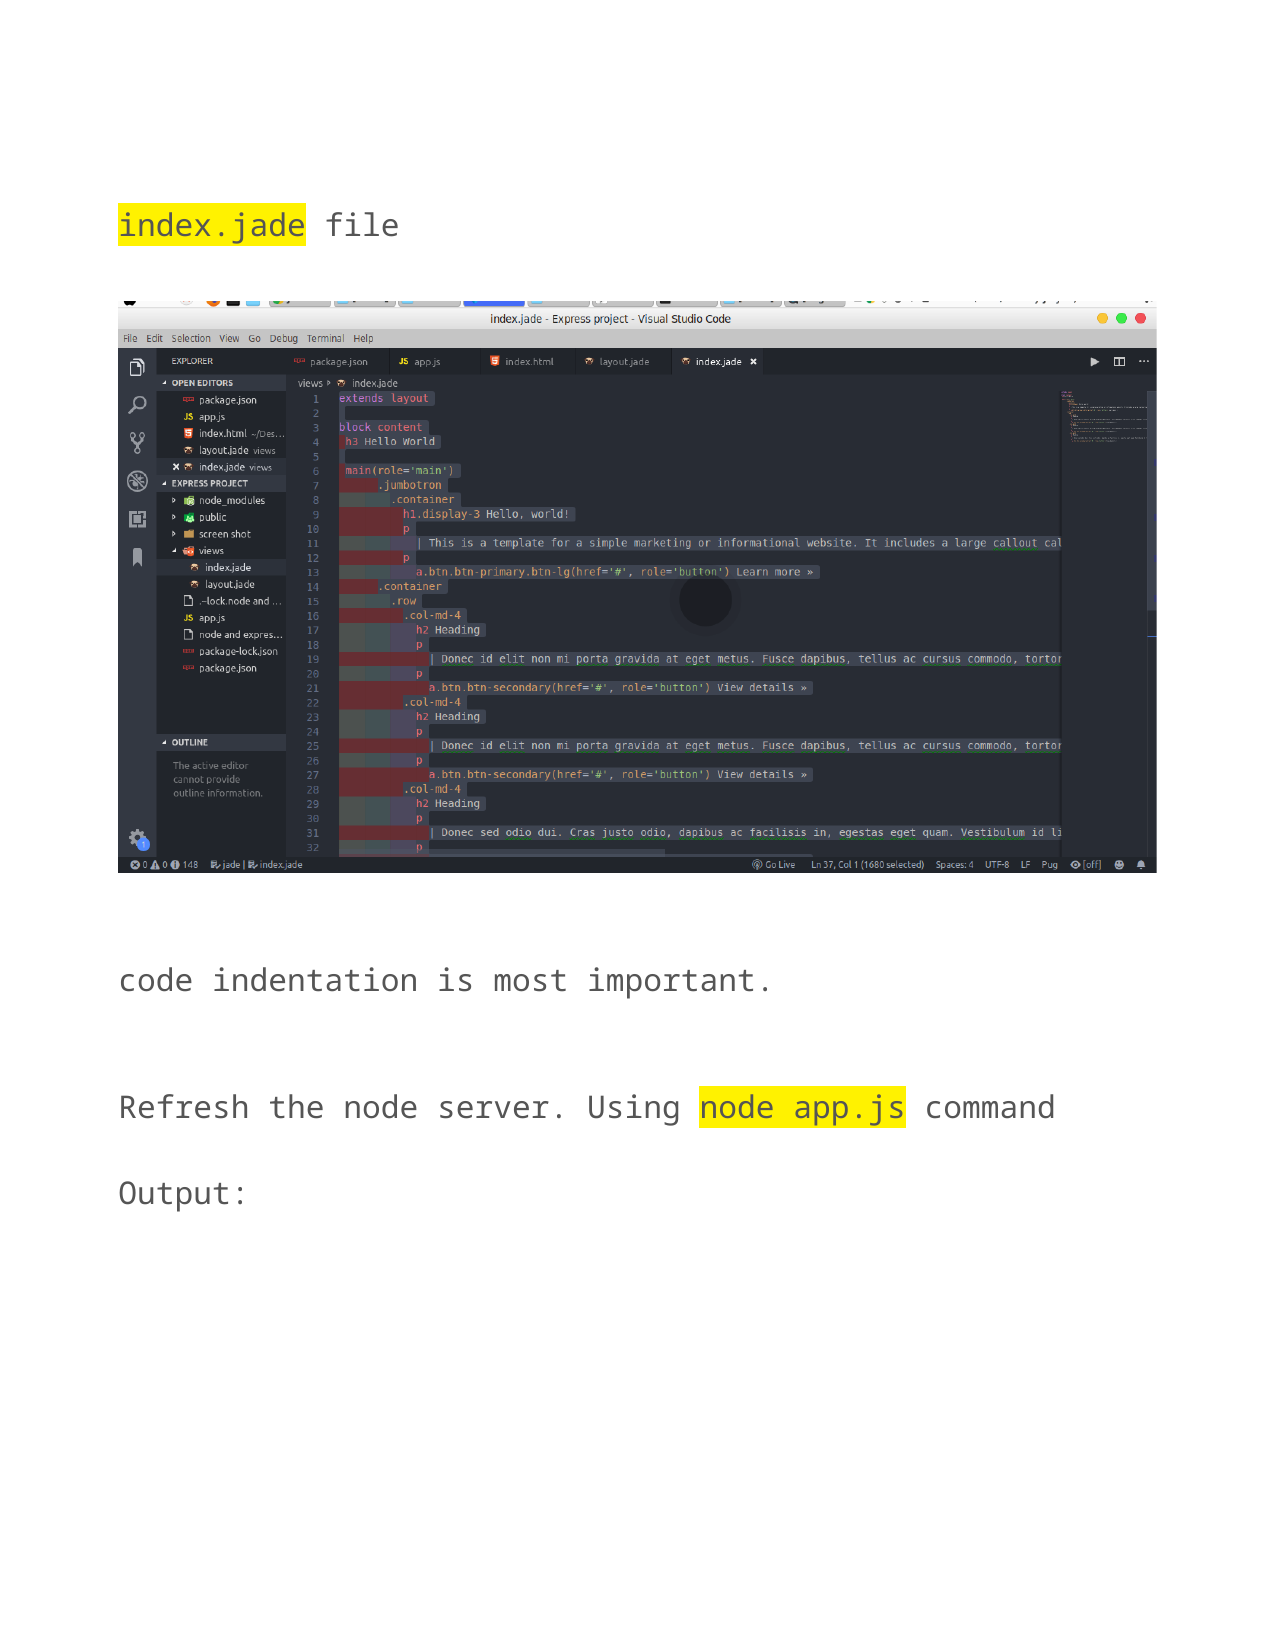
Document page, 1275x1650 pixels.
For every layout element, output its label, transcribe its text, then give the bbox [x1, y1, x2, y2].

text code indentation is most important. [118, 958, 1157, 1000]
picture [118, 301, 1157, 873]
text Refresh the node server. Using node app.js command [118, 1086, 1157, 1128]
text Output: [118, 1171, 1157, 1213]
text index.jade file [118, 203, 1157, 246]
